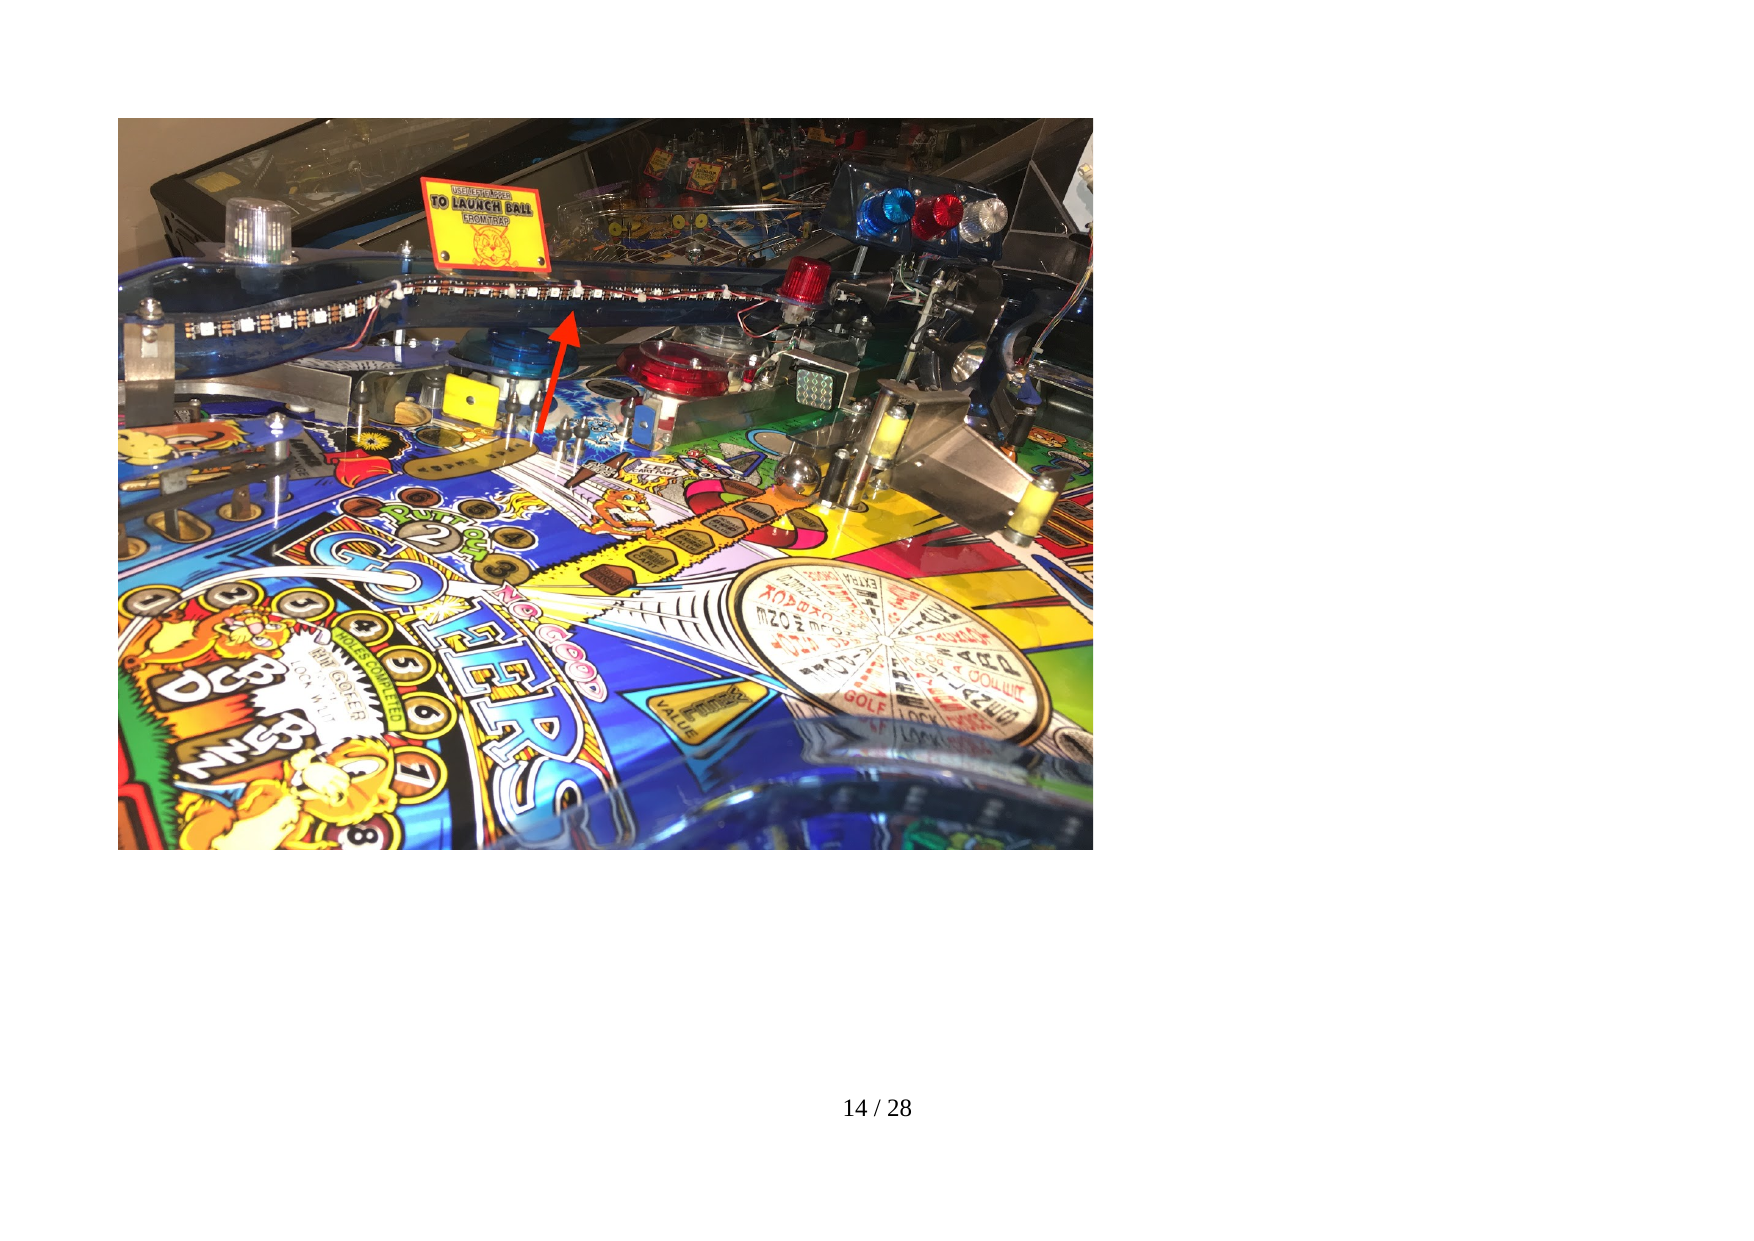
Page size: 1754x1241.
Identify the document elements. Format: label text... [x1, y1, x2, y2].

text Route for LED wire harness [1094, 118, 1636, 849]
picture [118, 118, 1094, 850]
